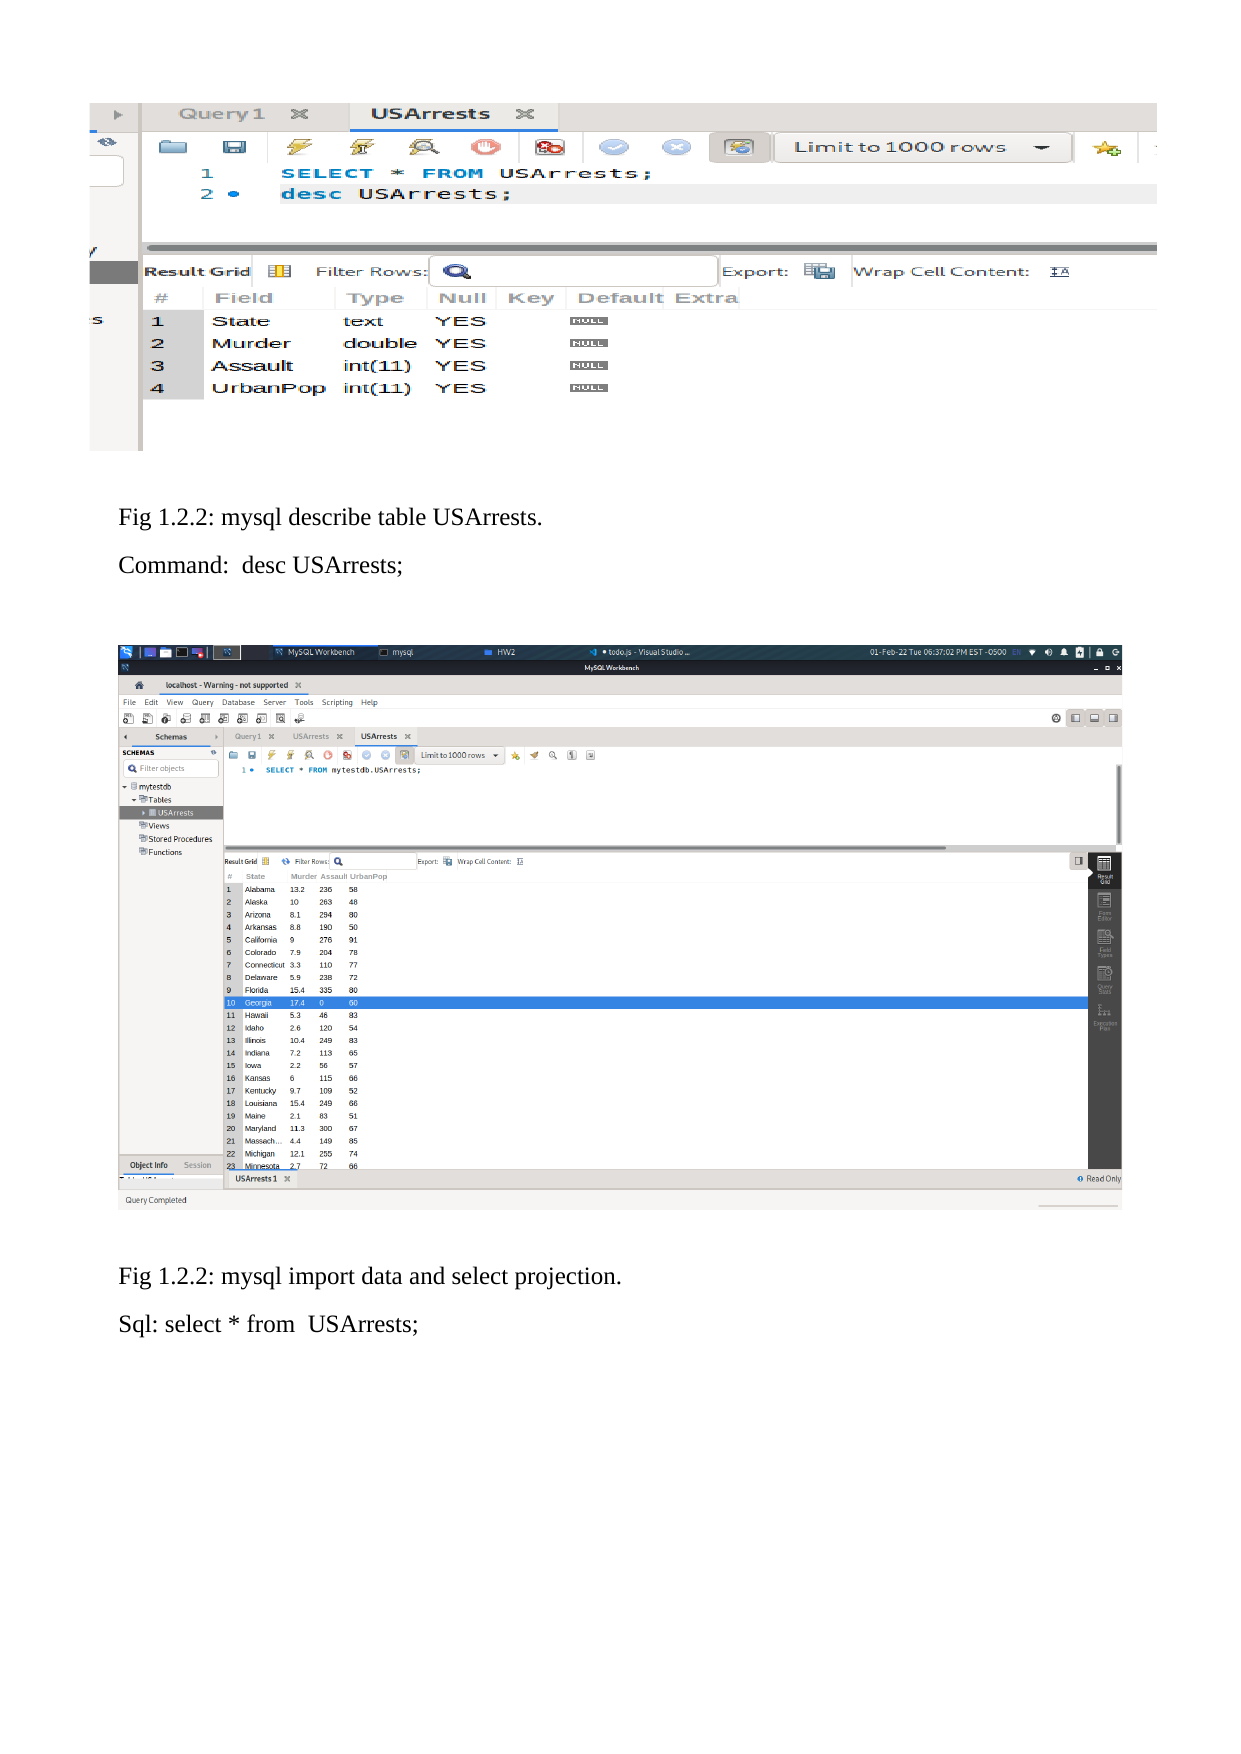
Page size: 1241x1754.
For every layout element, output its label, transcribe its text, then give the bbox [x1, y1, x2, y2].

text Fig 1.2.2: mysql describe table USArrests. [118, 502, 1122, 531]
text Command: desc USArrests; [118, 550, 1122, 578]
picture [118, 645, 1123, 1210]
text Fig 1.2.2: mysql import data and select projection. [118, 1261, 1122, 1290]
text Sql: select * from USArrests; [118, 1309, 1122, 1338]
picture [89, 103, 321, 397]
